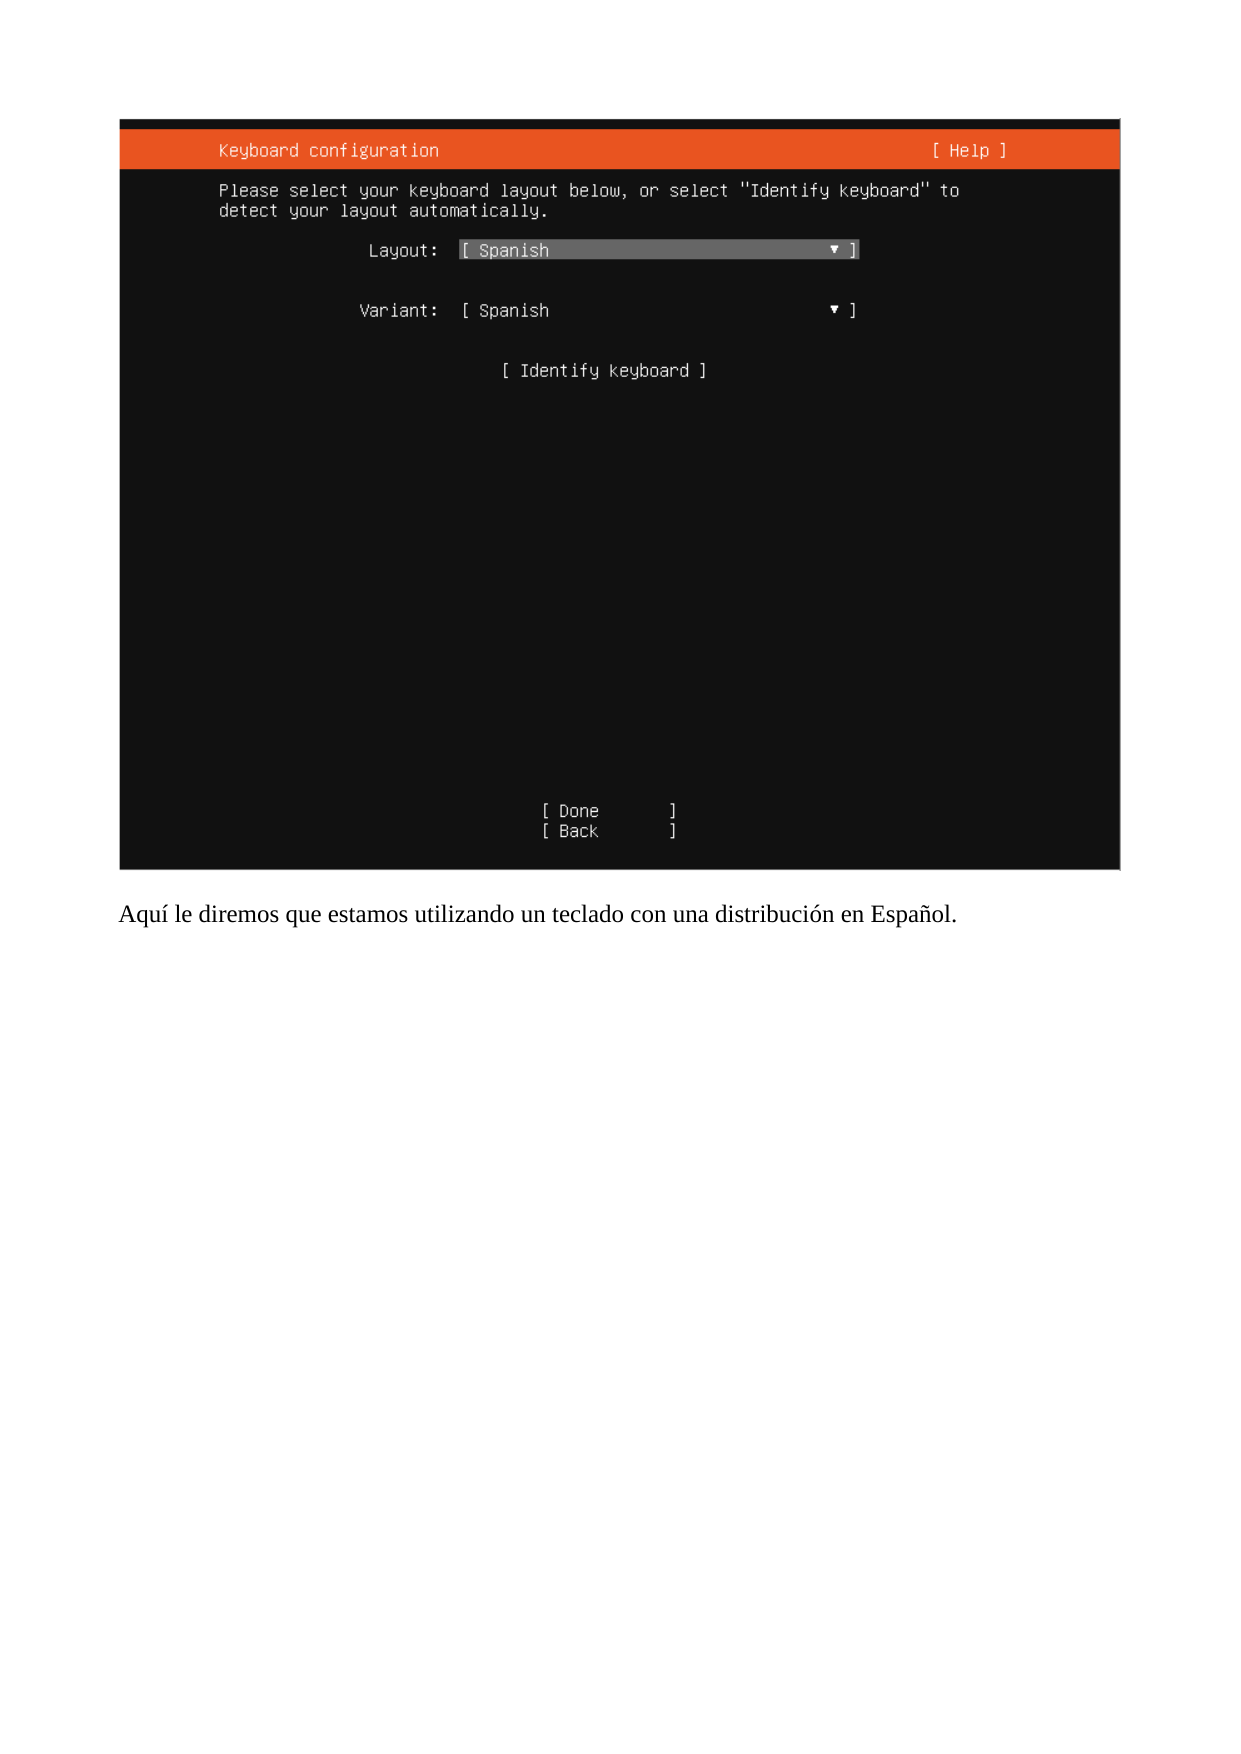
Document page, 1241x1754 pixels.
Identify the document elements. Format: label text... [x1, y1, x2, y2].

picture [119, 118, 1121, 871]
text Aquí le diremos que estamos utilizando un teclado con una distribución en Español. [118, 899, 1122, 928]
